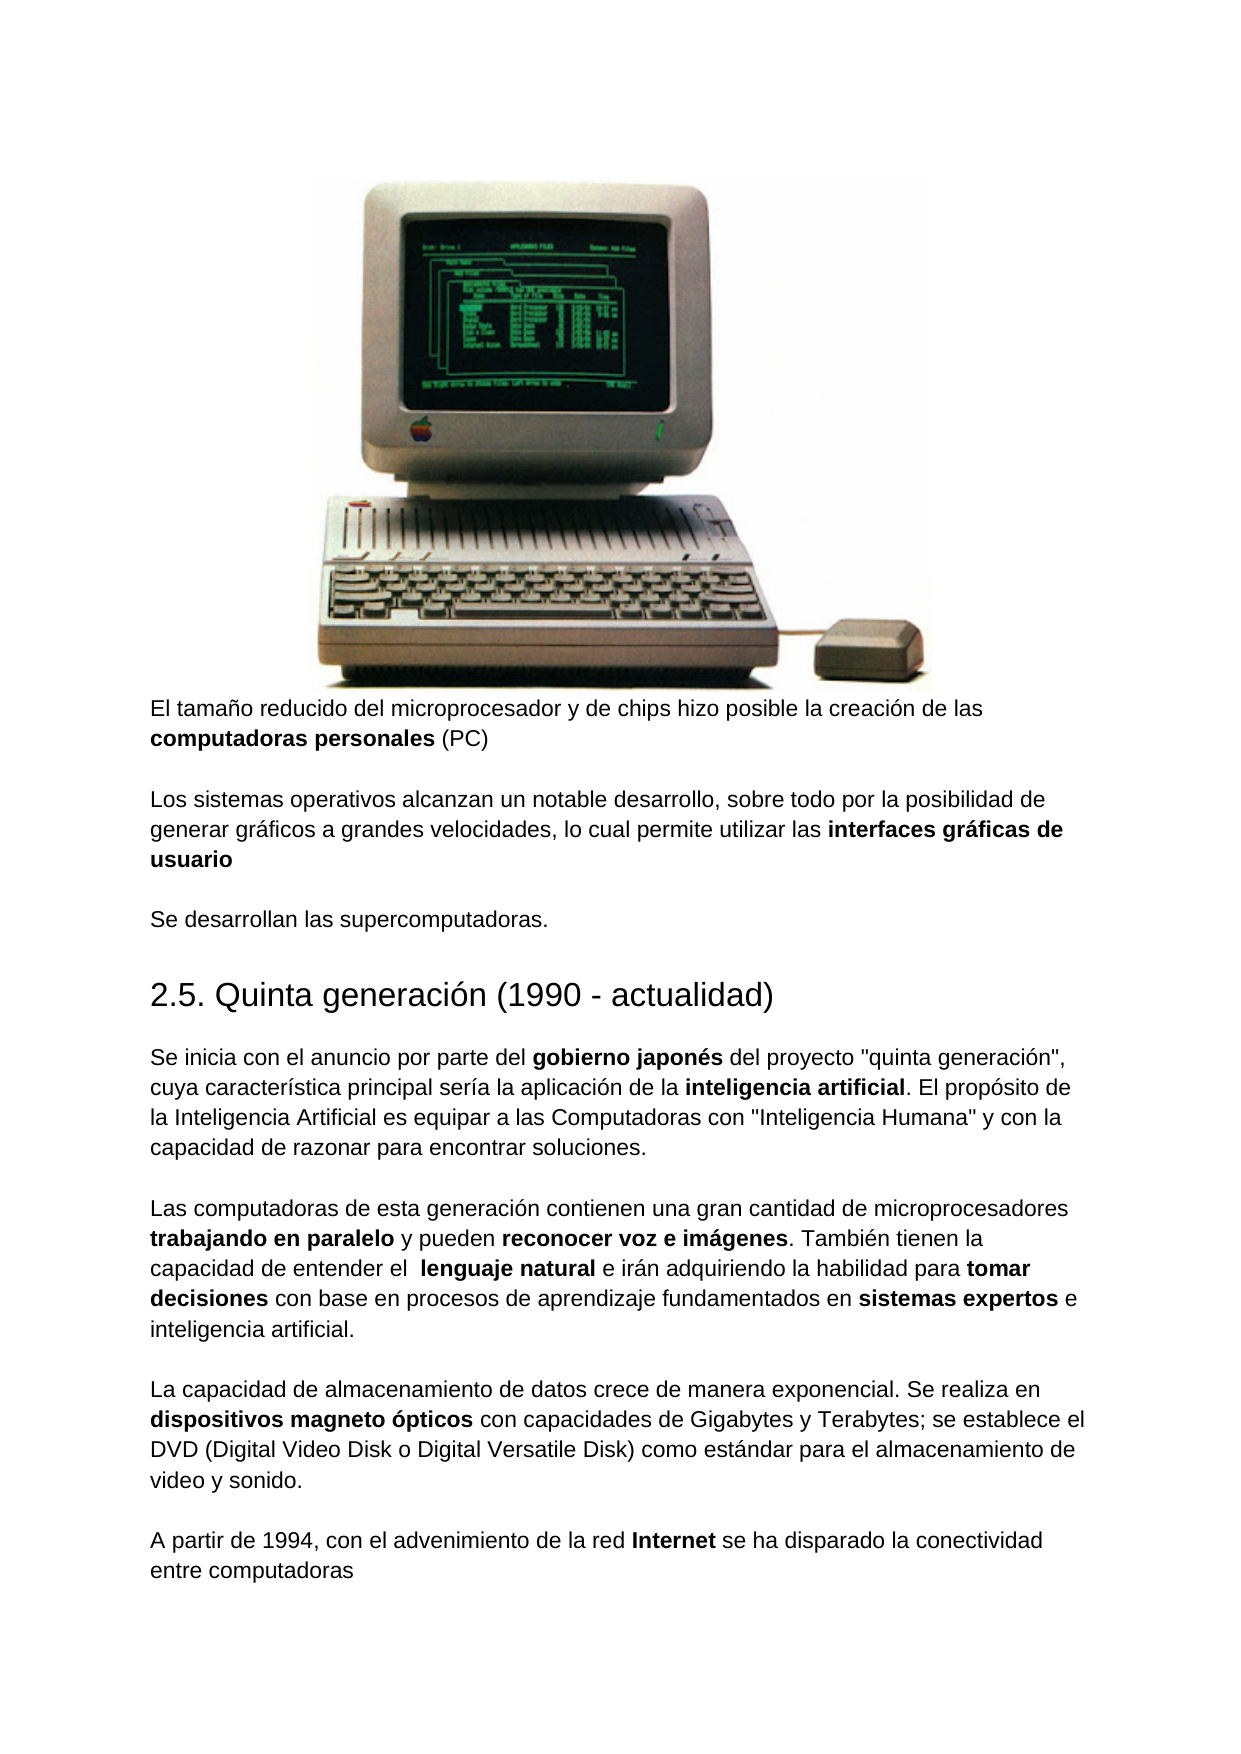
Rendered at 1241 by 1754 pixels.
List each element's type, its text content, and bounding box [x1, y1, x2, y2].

picture [307, 180, 933, 692]
text Se inicia con el anuncio por parte del gobierno japonés del proyecto "quinta generación", cuya característica principal sería la aplicación de la inteligencia artificial. El propósito de la Inteligencia Artificial es equipar a las Computadoras con "Inteligencia Humana" y con la capacidad de razonar para encontrar soluciones. [150, 1044, 1090, 1161]
text Se desarrollan las supercomputadoras. [150, 906, 1090, 933]
text El tamaño reducido del microprocesador y de chips hizo posible la creación de las computadoras personales (PC) [150, 695, 1090, 752]
text Las computadoras de esta generación contienen una gran cantidad de microprocesadores trabajando en paralelo y pueden reconocer voz e imágenes. También tienen la capacidad de entender el lenguaje natural e irán adquiriendo la habilidad para tomar decisiones con base en procesos de aprendizaje fundamentados en sistemas expertos e inteligencia artificial. [150, 1195, 1090, 1342]
text La capacidad de almacenamiento de datos crece de manera exponencial. Se realiza en dispositivos magneto ópticos con capacidades de Gigabytes y Terabytes; se establece el DVD (Digital Video Disk o Digital Versatile Disk) como estándar para el almacenamiento de video y sonido. [150, 1376, 1090, 1493]
subtitle 2.5. Quinta generación (1990 - actualidad) [150, 975, 1090, 1013]
text Los sistemas operativos alcanzan un notable desarrollo, sobre todo por la posibilidad de generar gráficos a grandes velocidades, lo cual permite utilizar las interfaces gráficas de usuario [150, 786, 1090, 872]
text A partir de 1994, con el advenimiento de la red Internet se ha disparado la conectividad entre computadoras [150, 1527, 1090, 1584]
